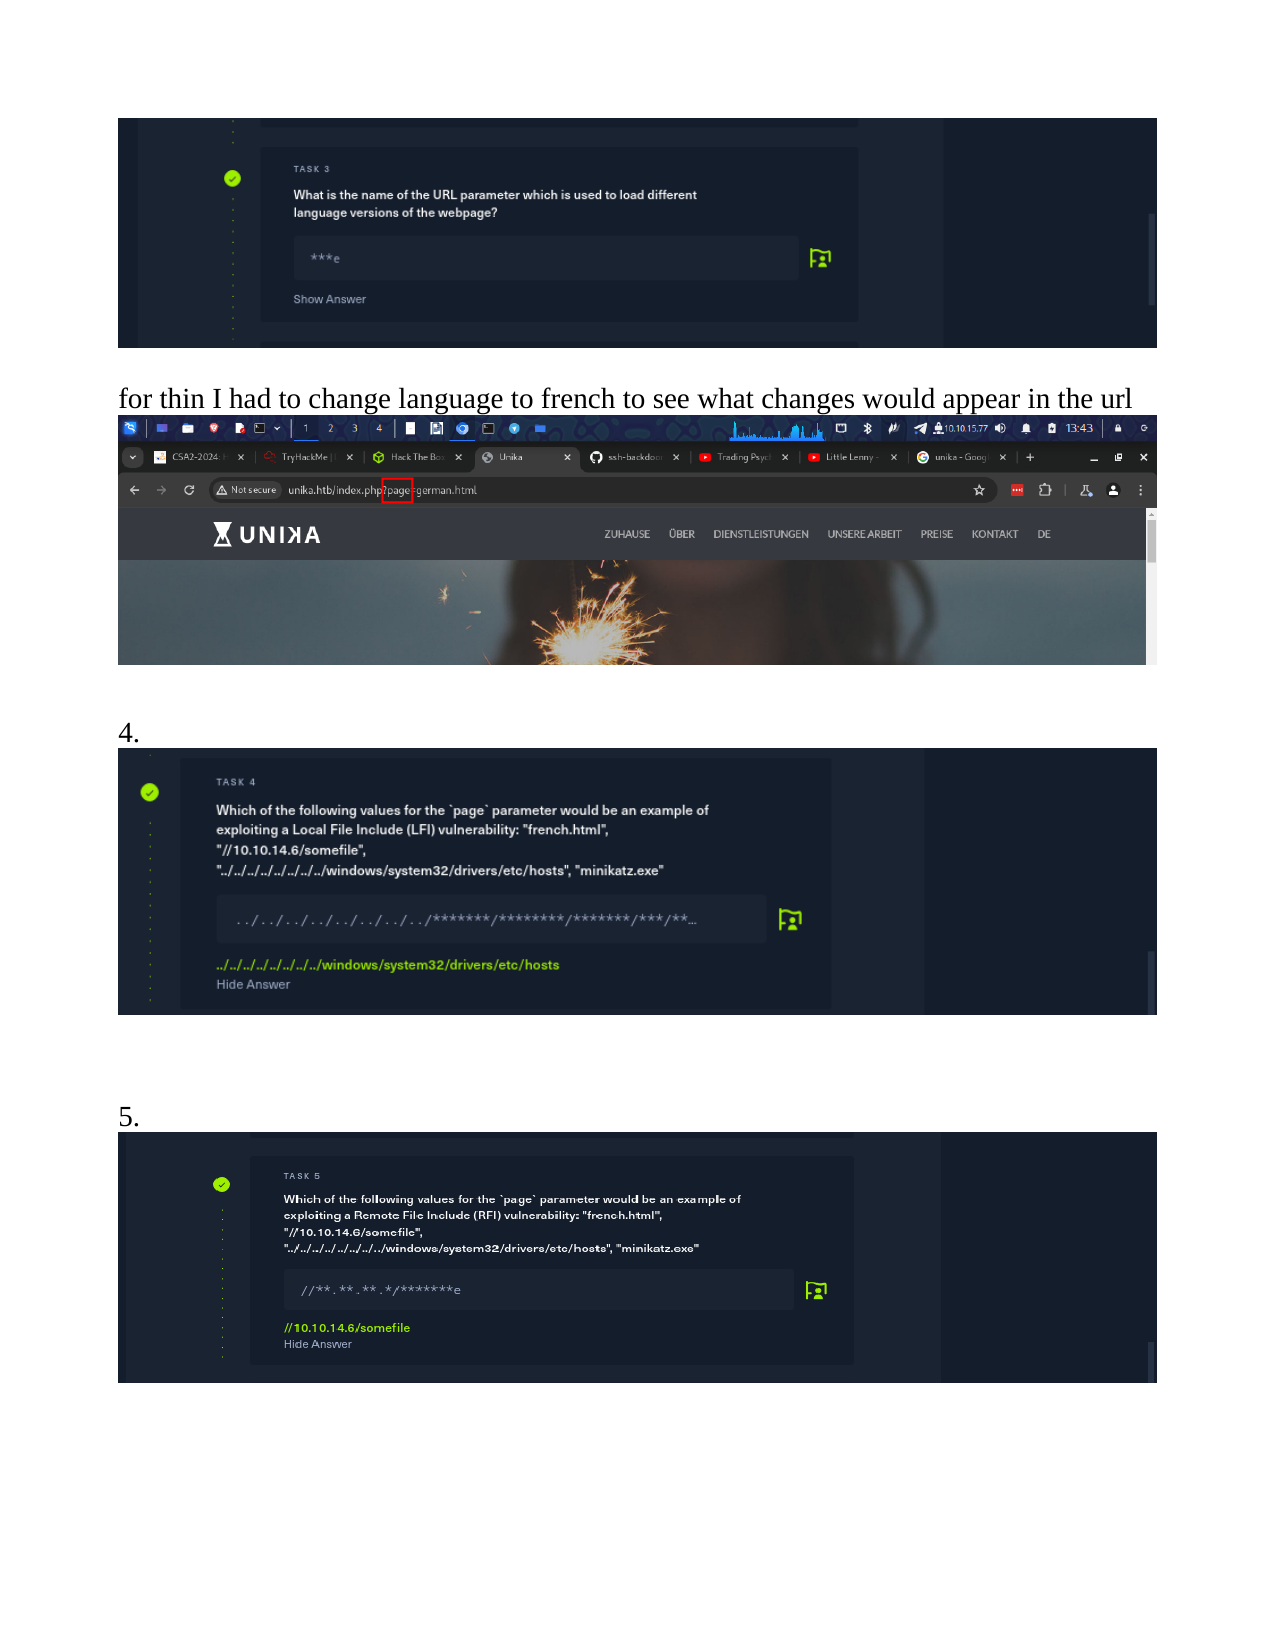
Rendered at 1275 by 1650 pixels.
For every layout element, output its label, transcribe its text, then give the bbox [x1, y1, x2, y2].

picture [118, 118, 1157, 348]
text 4. [118, 715, 1157, 748]
text for thin I had to change language to french to see what changes would appear in the url [118, 382, 1157, 415]
picture [118, 415, 1157, 665]
text 5. [118, 1099, 1157, 1132]
picture [118, 1132, 1157, 1383]
picture [118, 748, 1157, 1015]
